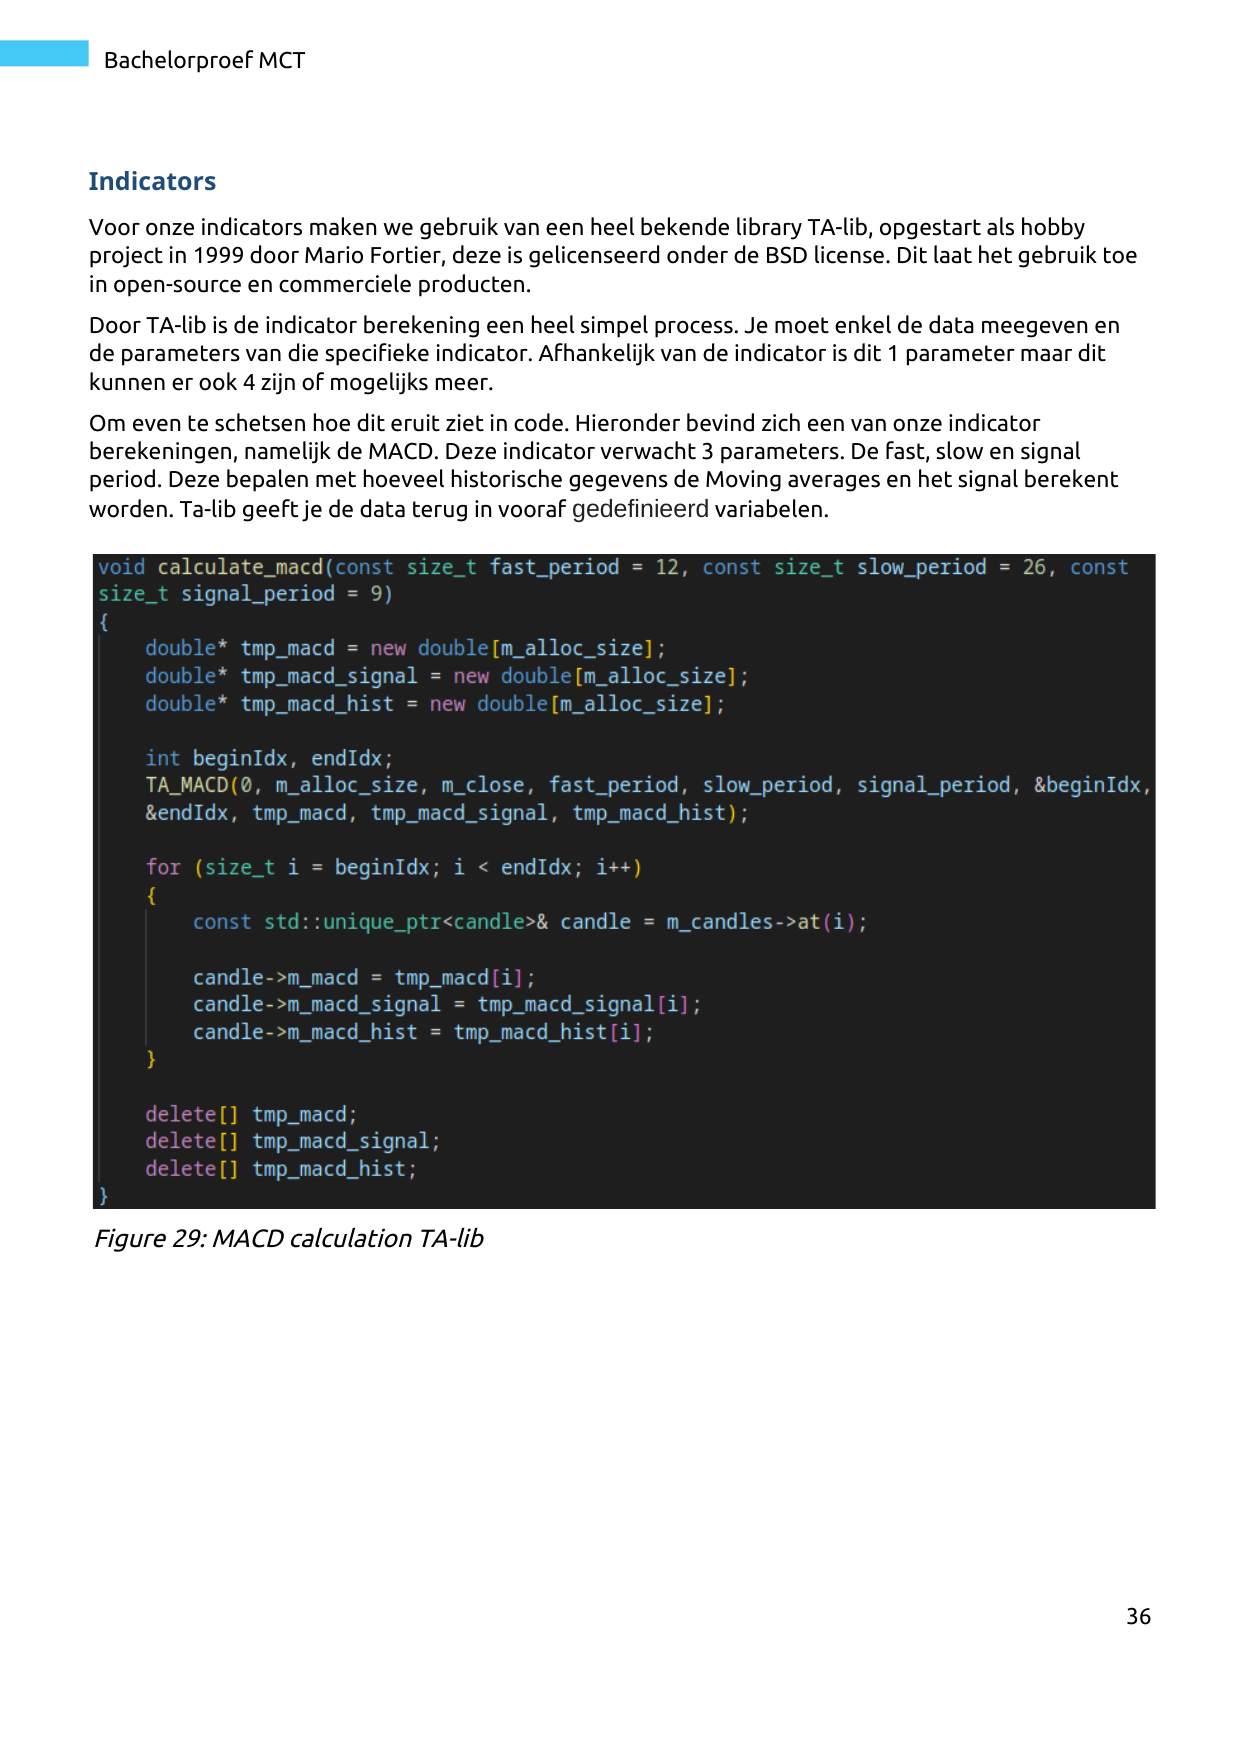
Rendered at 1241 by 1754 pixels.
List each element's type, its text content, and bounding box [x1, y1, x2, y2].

subtitle Indicators [89, 164, 1152, 198]
text Voor onze indicators maken we gebruik van een heel bekende library TA-lib, opgestart als hobby project in 1999 door Mario Fortier, deze is gelicenseerd onder de BSD license. Dit laat het gebruik toe in open-source en commerciele producten. [89, 213, 1152, 297]
text Door TA-lib is de indicator berekening een heel simpel process. Je moet enkel de data meegeven en de parameters van die specifieke indicator. Afhankelijk van de indicator is dit 1 parameter maar dit kunnen er ook 4 zijn of mogelijks meer. [89, 311, 1152, 394]
text [93, 542, 1156, 554]
text Figure 29: MACD calculation TA-lib [93, 1209, 1156, 1252]
text Om even te schetsen hoe dit eruit ziet in code. Hieronder bevind zich een van onze indicator berekeningen, namelijk de MACD. Deze indicator verwacht 3 parameters. De fast, slow en signal period. Deze bepalen met hoeveel historische gegevens de Moving averages en het signal berekent worden. Ta-lib geeft je de data terug in vooraf gedefinieerd variabelen. [89, 409, 1152, 523]
picture [92, 554, 1156, 1209]
